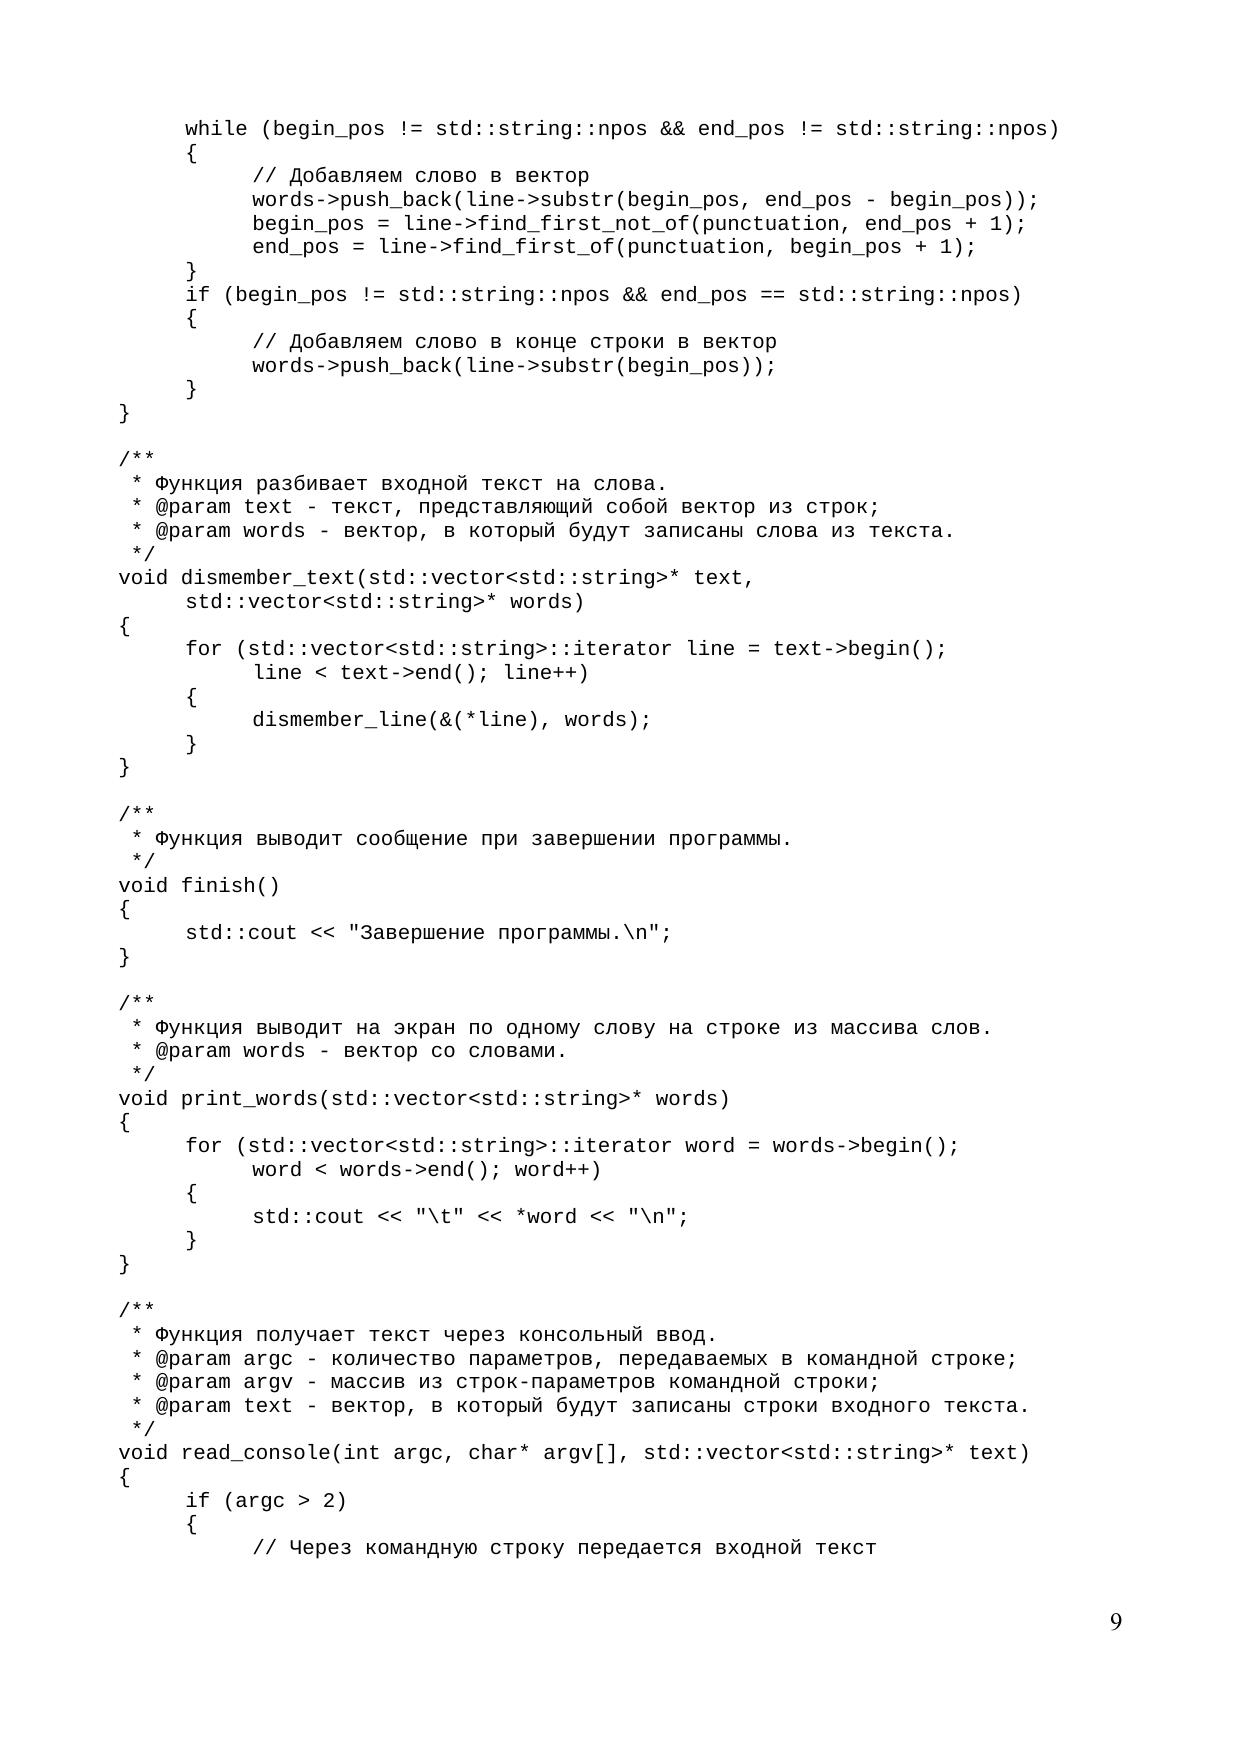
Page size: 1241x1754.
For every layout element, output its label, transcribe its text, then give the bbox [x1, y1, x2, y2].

text end_pos = line->find_first_of(punctuation, begin_pos + 1); [118, 236, 1122, 260]
text // Добавляем слово в вектор [118, 165, 1122, 189]
text * Функция разбивает входной текст на слова. [118, 473, 1122, 496]
text */ [118, 1064, 1122, 1088]
text } [118, 260, 1122, 284]
text */ [118, 851, 1122, 875]
text words->push_back(line->substr(begin_pos, end_pos - begin_pos)); [118, 189, 1122, 213]
text dismember_line(&(*line), words); [118, 709, 1122, 733]
text } [118, 1229, 1122, 1253]
text { [118, 1111, 1122, 1135]
text * Функция выводит на экран по одному слову на строке из массива слов. [118, 1017, 1122, 1040]
text words->push_back(line->substr(begin_pos)); [118, 354, 1122, 378]
text */ [118, 544, 1122, 567]
text { [118, 142, 1122, 165]
text * @param argv - массив из строк-параметров командной строки; [118, 1371, 1122, 1395]
text /** [118, 804, 1122, 827]
text * @param text - текст, представляющий собой вектор из строк; [118, 496, 1122, 520]
text while (begin_pos != std::string::npos && end_pos != std::string::npos) [118, 118, 1122, 142]
text } [118, 757, 1122, 780]
text { [118, 686, 1122, 709]
text line < text->end(); line++) [118, 662, 1122, 686]
text } [118, 733, 1122, 757]
text * Функция выводит сообщение при завершении программы. [118, 827, 1122, 851]
text if (argc > 2) [118, 1489, 1122, 1513]
text { [118, 1466, 1122, 1489]
text std::cout << "\t" << *word << "\n"; [118, 1206, 1122, 1229]
text { [118, 615, 1122, 638]
text /** [118, 449, 1122, 473]
text void read_console(int argc, char* argv[], std::vector<std::string>* text) [118, 1442, 1122, 1466]
text { [118, 307, 1122, 331]
text * @param text - вектор, в который будут записаны строки входного текста. [118, 1395, 1122, 1419]
text // Через командную строку передается входной текст [118, 1537, 1122, 1561]
text { [118, 1182, 1122, 1206]
text void finish() [118, 875, 1122, 898]
text { [118, 898, 1122, 922]
text /** [118, 993, 1122, 1017]
text } [118, 1253, 1122, 1277]
text } [118, 378, 1122, 402]
text /** [118, 1300, 1122, 1324]
text for (std::vector<std::string>::iterator word = words->begin(); [118, 1135, 1122, 1158]
text * @param words - вектор со словами. [118, 1040, 1122, 1064]
text */ [118, 1419, 1122, 1442]
text word < words->end(); word++) [118, 1158, 1122, 1182]
text { [118, 1513, 1122, 1537]
text * Функция получает текст через консольный ввод. [118, 1324, 1122, 1348]
text } [118, 946, 1122, 969]
text void dismember_text(std::vector<std::string>* text, [118, 567, 1122, 591]
text if (begin_pos != std::string::npos && end_pos == std::string::npos) [118, 284, 1122, 307]
text for (std::vector<std::string>::iterator line = text->begin(); [118, 638, 1122, 662]
text // Добавляем слово в конце строки в вектор [118, 331, 1122, 354]
text * @param argc - количество параметров, передаваемых в командной строке; [118, 1348, 1122, 1371]
text } [118, 402, 1122, 426]
text std::cout << "Завершение программы.\n"; [118, 922, 1122, 946]
text * @param words - вектор, в который будут записаны слова из текста. [118, 520, 1122, 544]
text std::vector<std::string>* words) [118, 591, 1122, 615]
text void print_words(std::vector<std::string>* words) [118, 1088, 1122, 1111]
text begin_pos = line->find_first_not_of(punctuation, end_pos + 1); [118, 213, 1122, 236]
